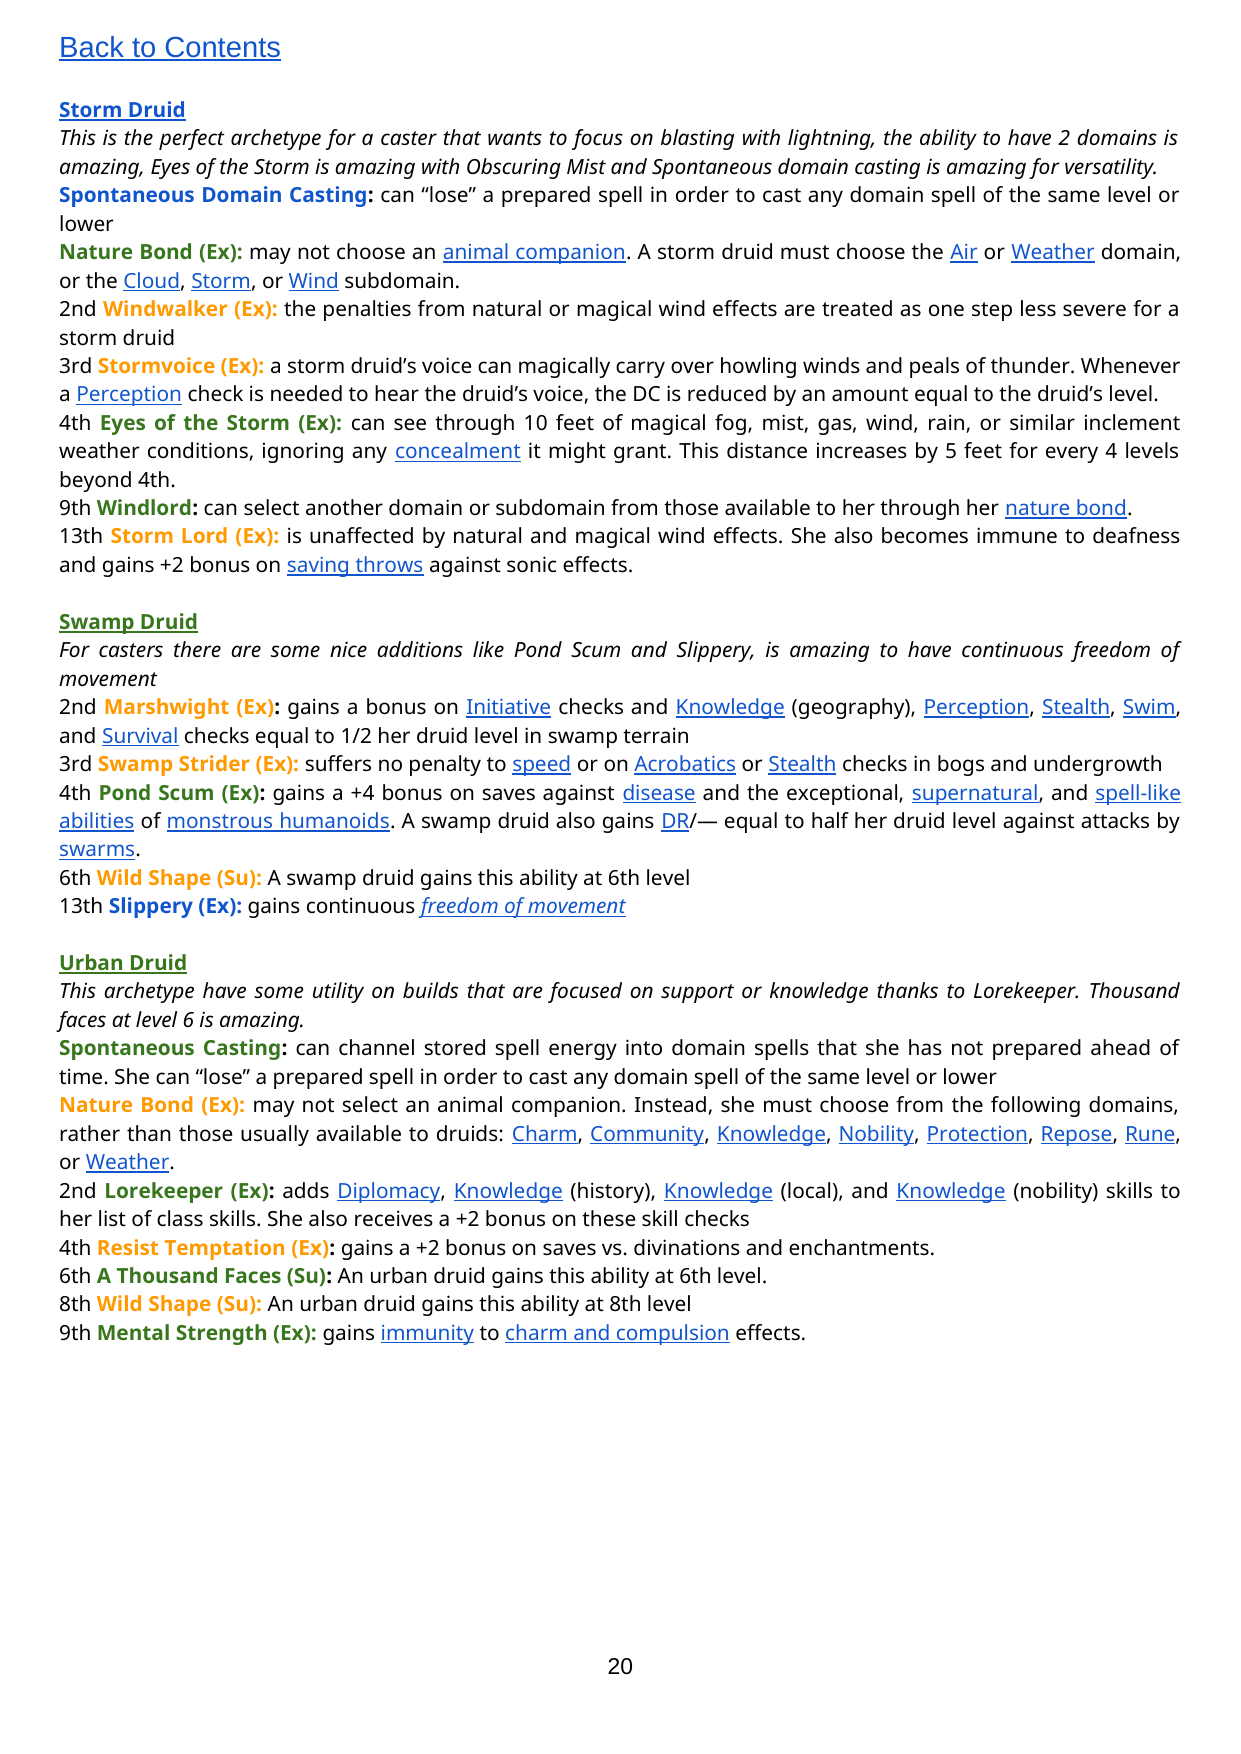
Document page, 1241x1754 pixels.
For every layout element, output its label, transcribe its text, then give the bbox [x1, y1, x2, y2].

text 4th Resist Temptation (Ex): gains a +2 bonus on saves vs. divinations and enchantments. [59, 1233, 1181, 1261]
text 13th Slippery (Ex): gains continuous freedom of movement [59, 891, 1181, 920]
text This archetype have some utility on builds that are focused on support or knowledge thanks to Lorekeeper. Thousand faces at level 6 is amazing. [59, 977, 1181, 1033]
text Spontaneous Domain Casting: can “lose” a prepared spell in order to cast any domain spell of the same level or lower [59, 180, 1181, 237]
text 6th Wild Shape (Su): A swamp druid gains this ability at 6th level [59, 863, 1181, 891]
text Nature Bond (Ex): may not choose an animal companion. A storm druid must choose the Air or Weather domain, or the Cloud, Storm, or Wind subdomain. [59, 237, 1181, 294]
text 6th A Thousand Faces (Su): An urban druid gains this ability at 6th level. [59, 1261, 1181, 1289]
text Nature Bond (Ex): may not select an animal companion. Instead, she must choose from the following domains, rather than those usually available to druids: Charm, Community, Knowledge, Nobility, Protection, Repose, Rune, or Weather. [59, 1090, 1181, 1176]
text 2nd Windwalker (Ex): the penalties from natural or magical wind effects are treated as one step less severe for a storm druid [59, 294, 1181, 351]
text This is the perfect archetype for a caster that wants to focus on blasting with lightning, the ability to have 2 domains is amazing, Eyes of the Storm is amazing with Obscuring Mist and Spontaneous domain casting is amazing for versatility. [59, 123, 1181, 180]
text 3rd Stormvoice (Ex): a storm druid’s voice can magically carry over howling winds and peals of thunder. Whenever a Perception check is needed to hear the druid’s voice, the DC is reduced by an amount equal to the druid’s level. [59, 351, 1181, 408]
text 3rd Swamp Strider (Ex): suffers no penalty to speed or on Acrobatics or Stealth checks in bogs and undergrowth [59, 749, 1181, 778]
text 2nd Marshwight (Ex): gains a bonus on Initiative checks and Knowledge (geography), Perception, Stealth, Swim, and Survival checks equal to 1/2 her druid level in swamp terrain [59, 692, 1181, 749]
text Storm Druid [59, 95, 1181, 123]
text 4th Eyes of the Storm (Ex): can see through 10 feet of magical fog, mist, gas, wind, rain, or similar inclement weather conditions, ignoring any concealment it might grant. This distance increases by 5 feet for every 4 levels beyond 4th. [59, 408, 1181, 493]
text For casters there are some nice additions like Pond Scum and Slippery, is amazing to have continuous freedom of movement [59, 635, 1181, 692]
text Swamp Druid [59, 607, 1181, 635]
text 4th Pond Scum (Ex): gains a +4 bonus on saves against disease and the exceptional, supernatural, and spell-like abilities of monstrous humanoids. A swamp druid also gains DR/— equal to half her druid level against attacks by swarms. [59, 778, 1181, 863]
text 2nd Lorekeeper (Ex): adds Diplomacy, Knowledge (history), Knowledge (local), and Knowledge (nobility) skills to her list of class skills. She also receives a +2 bonus on these skill checks [59, 1176, 1181, 1233]
text Spontaneous Casting: can channel stored spell energy into domain spells that she has not prepared ahead of time. She can “lose” a prepared spell in order to cast any domain spell of the same level or lower [59, 1033, 1181, 1090]
text 9th Mental Strength (Ex): gains immunity to charm and compulsion effects. [59, 1318, 1181, 1346]
text 13th Storm Lord (Ex): is unaffected by natural and magical wind effects. She also becomes immune to deafness and gains +2 bonus on saving throws against sonic effects. [59, 522, 1181, 578]
text 8th Wild Shape (Su): An urban druid gains this ability at 8th level [59, 1289, 1181, 1318]
text Urban Druid [59, 948, 1181, 977]
text 9th Windlord: can select another domain or subdomain from those available to her through her nature bond. [59, 493, 1181, 522]
